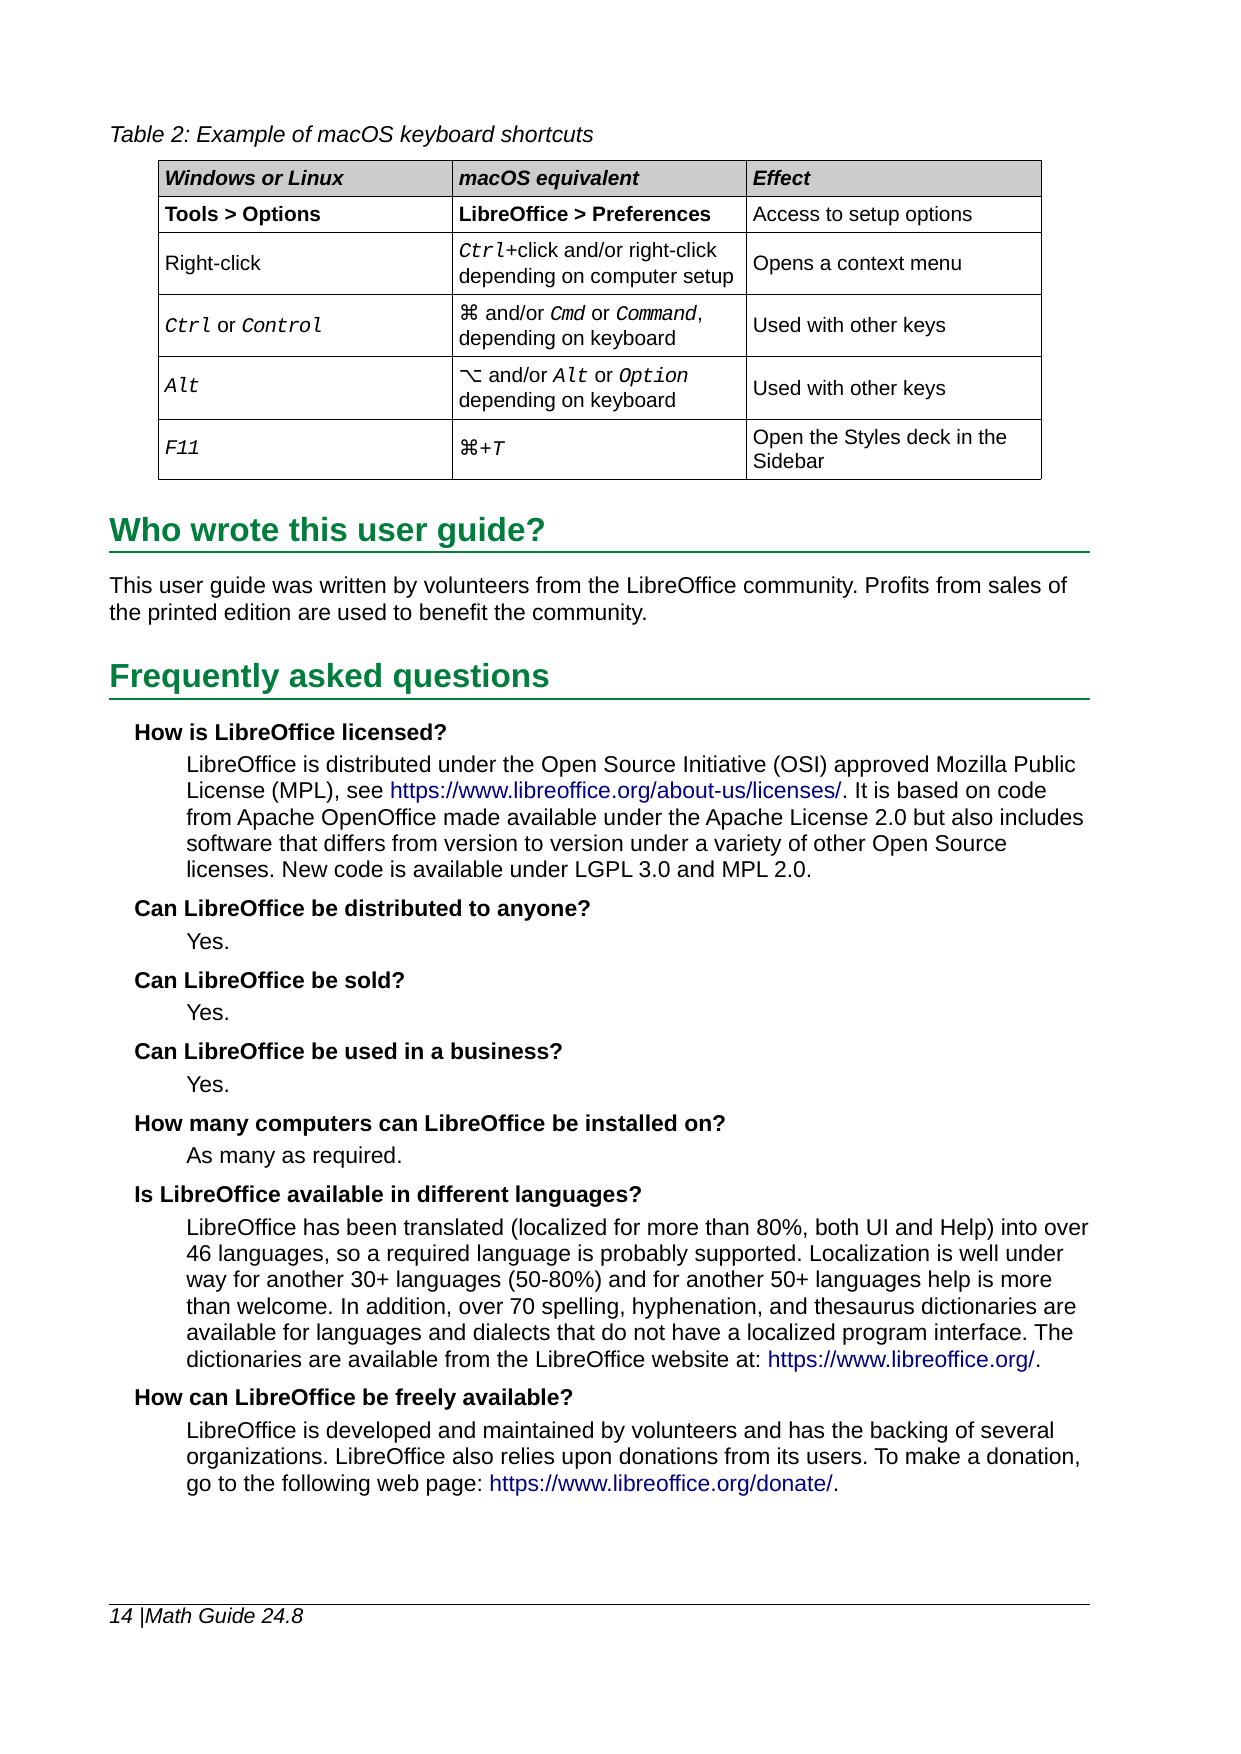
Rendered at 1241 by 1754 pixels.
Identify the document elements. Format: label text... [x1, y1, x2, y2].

text Can LibreOffice be distributed to anyone? [134, 895, 1090, 922]
text LibreOffice has been translated (localized for more than 80%, both UI and Help) into over 46 languages, so a required language is probably supported. Localization is well under way for another 30+ languages (50-80%) and for another 50+ languages help is more than welcome. In addition, over 70 spelling, hyphenation, and thesaurus dictionaries are available for languages and dialects that do not have a localized program interface. The dictionaries are available from the LibreOffice website at: https://www.libreoffice.org/. [186, 1214, 1090, 1372]
table_cell ⌥ and/or Alt or Option depending on keyboard [453, 357, 746, 418]
subtitle Who wrote this user guide? [109, 510, 1090, 551]
text Yes. [186, 999, 1090, 1026]
table_cell ⌘+T [453, 420, 746, 479]
text How can LibreOffice be freely available? [134, 1384, 1090, 1411]
text As many as required. [186, 1142, 1090, 1169]
table_header Windows or Linux [159, 161, 452, 196]
table_cell Access to setup options [747, 197, 1041, 232]
table_cell Right-click [159, 233, 452, 294]
text Is LibreOffice available in different languages? [134, 1181, 1090, 1207]
table_cell F11 [159, 420, 452, 479]
text Table 2: Example of macOS keyboard shortcuts [109, 121, 1090, 147]
table_cell Tools > Options [159, 197, 452, 232]
table_cell ⌘ and/or Cmd or Command, depending on keyboard [453, 295, 746, 356]
table_cell Open the Styles deck in the Sidebar [747, 420, 1041, 479]
table_cell Alt [159, 357, 452, 418]
table_header Effect [747, 161, 1041, 196]
text How many computers can LibreOffice be installed on? [134, 1110, 1090, 1136]
text How is LibreOffice licensed? [134, 718, 1090, 745]
text LibreOffice is developed and maintained by volunteers and has the backing of several organizations. LibreOffice also relies upon donations from its users. To make a donation, go to the following web page: https://www.libreoffice.org/donate/. [186, 1417, 1090, 1496]
text Can LibreOffice be sold? [134, 967, 1090, 993]
text LibreOffice is distributed under the Open Source Initiative (OSI) approved Mozilla Public License (MPL), see https://www.libreoffice.org/about-us/licenses/. It is based on code from Apache OpenOffice made available under the Apache License 2.0 but also includes software that differs from version to version under a variety of other Open Source licenses. New code is available under LGPL 3.0 and MPL 2.0. [186, 751, 1090, 883]
text This user guide was written by volunteers from the LibreOffice community. Profits from sales of the printed edition are used to benefit the community. [109, 572, 1090, 625]
table_cell Opens a context menu [747, 233, 1041, 294]
table_header macOS equivalent [453, 161, 746, 196]
text Yes. [186, 928, 1090, 954]
table_cell Used with other keys [747, 295, 1041, 356]
table_cell Ctrl or Control [159, 295, 452, 356]
table_cell Ctrl+click and/or right-click depending on computer setup [453, 233, 746, 294]
subtitle Frequently asked questions [109, 656, 1090, 698]
table_cell Used with other keys [747, 357, 1041, 418]
text Can LibreOffice be used in a business? [134, 1038, 1090, 1064]
text Yes. [186, 1071, 1090, 1097]
table_cell LibreOffice > Preferences [453, 197, 746, 232]
